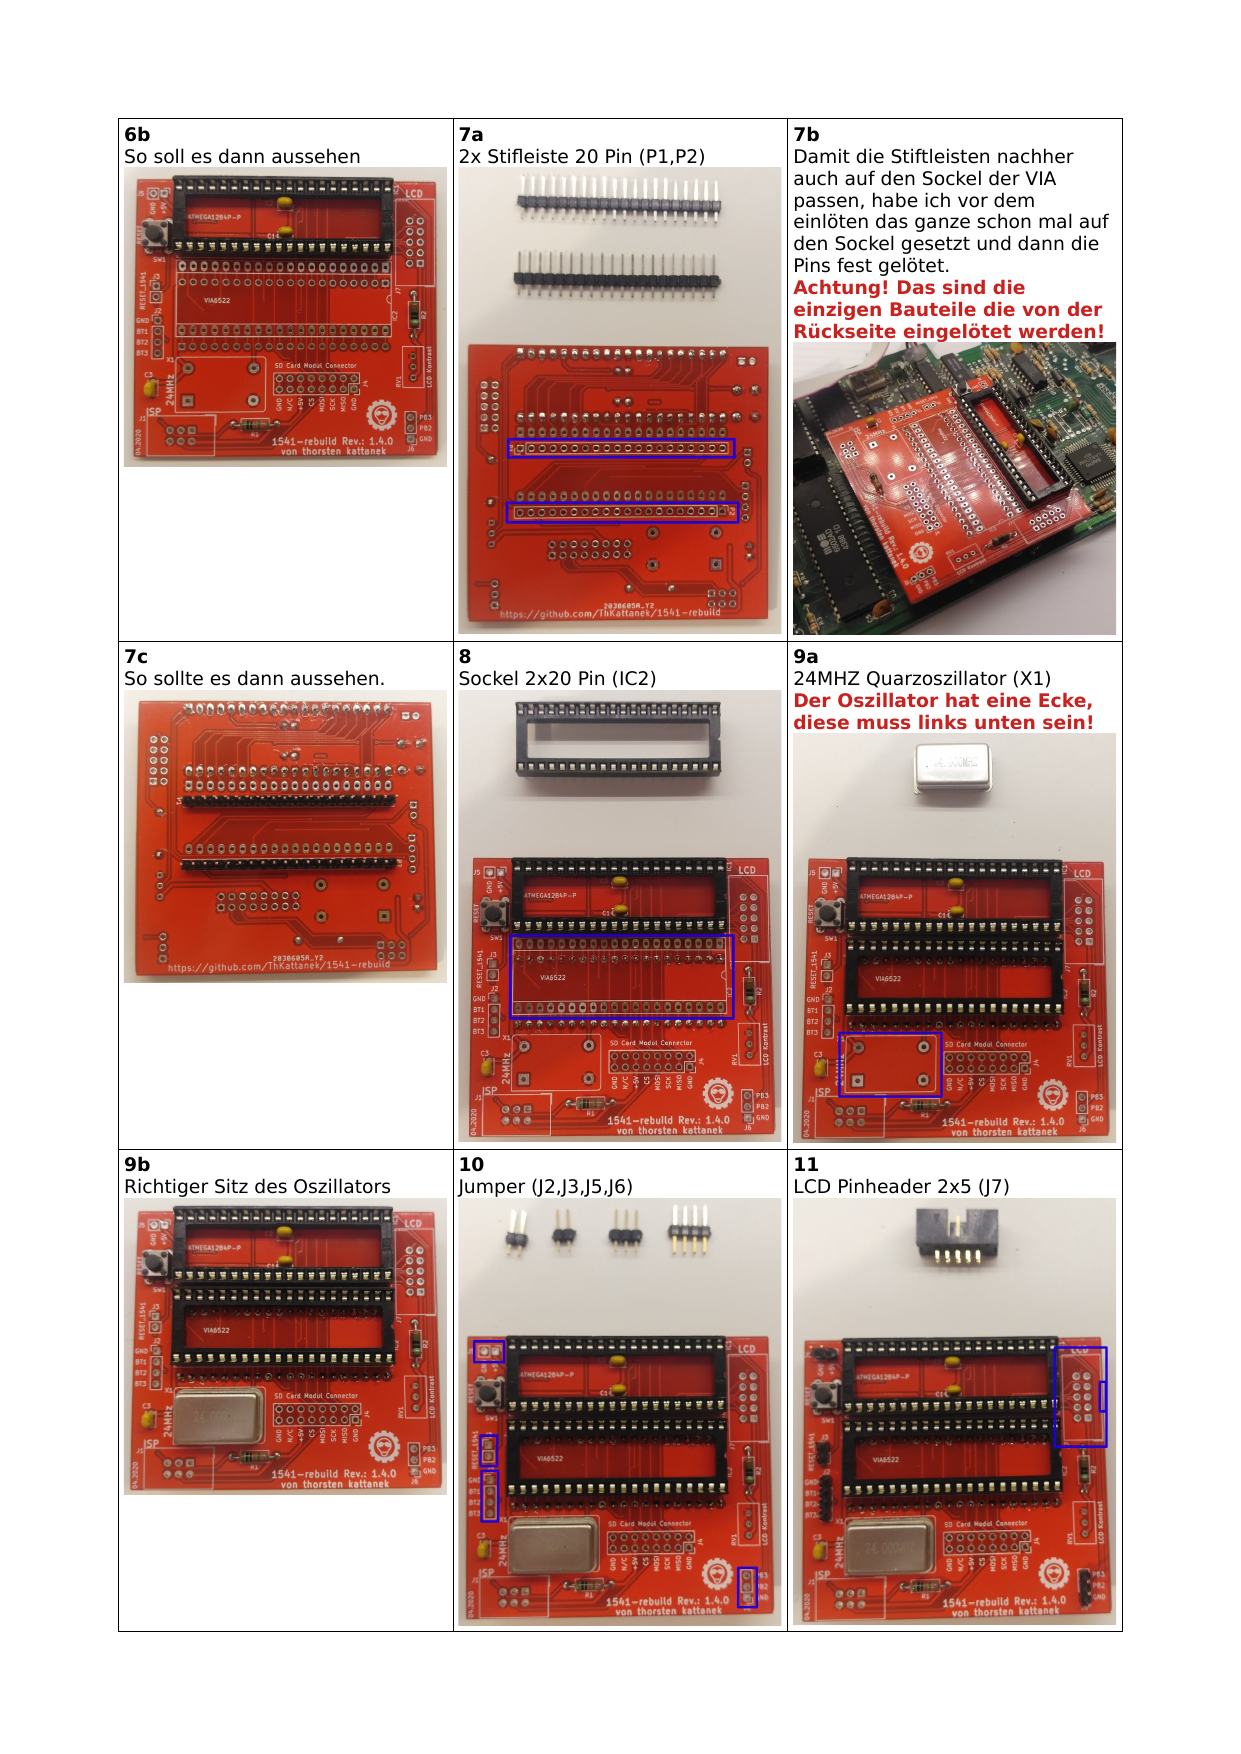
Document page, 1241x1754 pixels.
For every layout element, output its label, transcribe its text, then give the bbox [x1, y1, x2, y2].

table_cell 9a 24MHZ Quarzoszillator (X1) Der Oszillator hat eine Ecke, diese muss links unten sein! [788, 642, 1122, 1148]
picture [793, 1198, 1117, 1625]
picture [123, 1198, 447, 1495]
table_cell 10 Jumper (J2,J3,J5,J6) [454, 1150, 787, 1631]
picture [793, 733, 1117, 1143]
picture [793, 342, 1117, 635]
picture [458, 167, 782, 634]
picture [123, 167, 447, 467]
table_cell 6b So soll es dann aussehen [119, 119, 453, 641]
table_cell 7c So sollte es dann aussehen. [119, 642, 453, 1148]
table_cell 7a 2x Stifleiste 20 Pin (P1,P2) [454, 119, 787, 641]
picture [458, 690, 782, 1142]
table_cell 11 LCD Pinheader 2x5 (J7) [788, 1150, 1122, 1631]
table_cell 9b Richtiger Sitz des Oszillators [119, 1150, 453, 1631]
table_cell 7b Damit die Stiftleisten nachher auch auf den Sockel der VIA passen, habe ich vor dem einlöten das ganze schon mal auf den Sockel gesetzt und dann die Pins fest gelötet. Achtung! Das sind die einzigen Bauteile die von der Rückseite eingelötet werden! [788, 119, 1122, 641]
picture [458, 1198, 782, 1626]
picture [123, 690, 447, 983]
table_cell 8 Sockel 2x20 Pin (IC2) [454, 642, 787, 1148]
